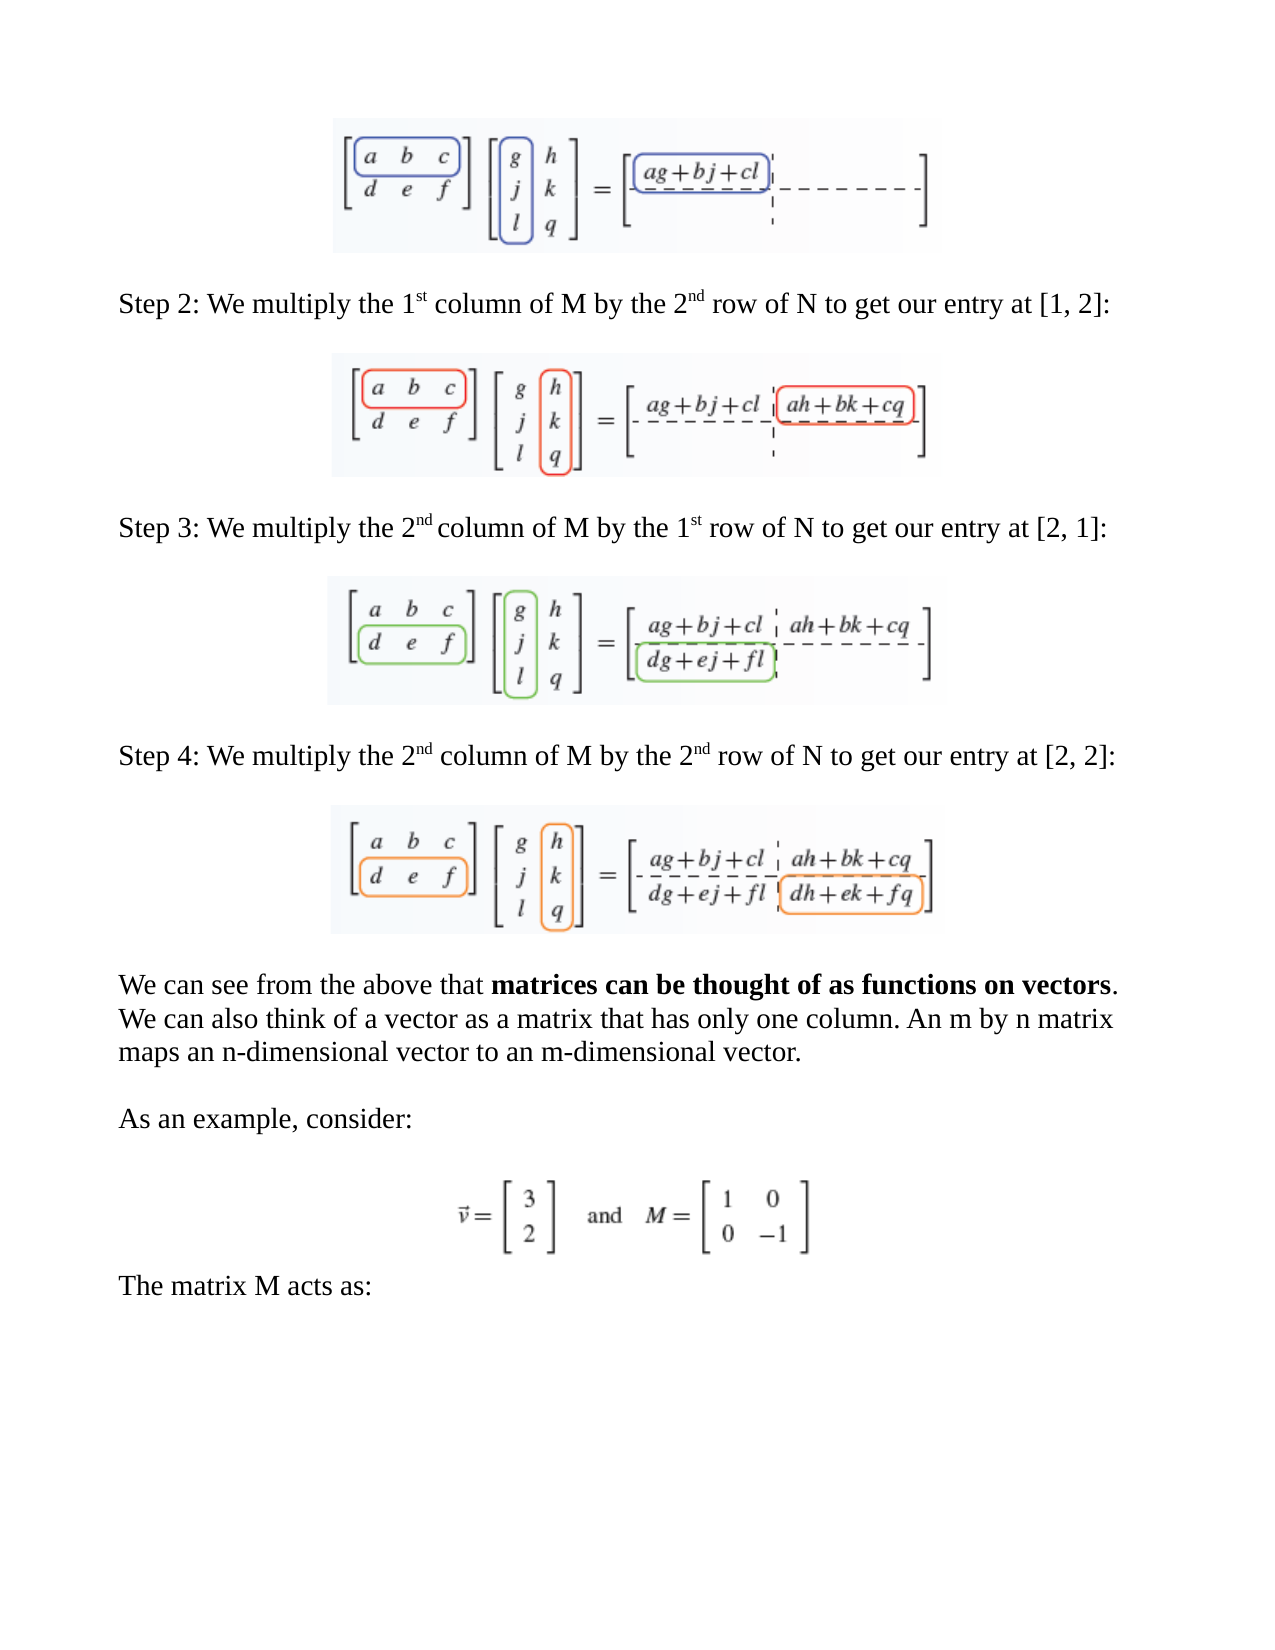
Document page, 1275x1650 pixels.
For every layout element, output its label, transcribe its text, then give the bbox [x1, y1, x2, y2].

picture [331, 353, 944, 477]
text The matrix M acts as: [118, 1168, 1157, 1302]
picture [332, 118, 943, 253]
picture [450, 1168, 825, 1269]
picture [327, 576, 948, 705]
text Step 3: We multiply the 2nd column of M by the 1st row of N to get our entry at [2, 1]: [118, 510, 1157, 543]
text We can see from the above that matrices can be thought of as functions on vectors. We can also think of a vector as a matrix that has only one column. An m by n matrix maps an n-dimensional vector to an m-dimensional vector. [118, 967, 1157, 1068]
picture [330, 805, 945, 934]
text As an example, consider: [118, 1101, 1157, 1135]
text Step 4: We multiply the 2nd column of M by the 2nd row of N to get our entry at [2, 2]: [118, 738, 1157, 772]
text Step 2: We multiply the 1st column of M by the 2nd row of N to get our entry at [1, 2]: [118, 286, 1157, 319]
